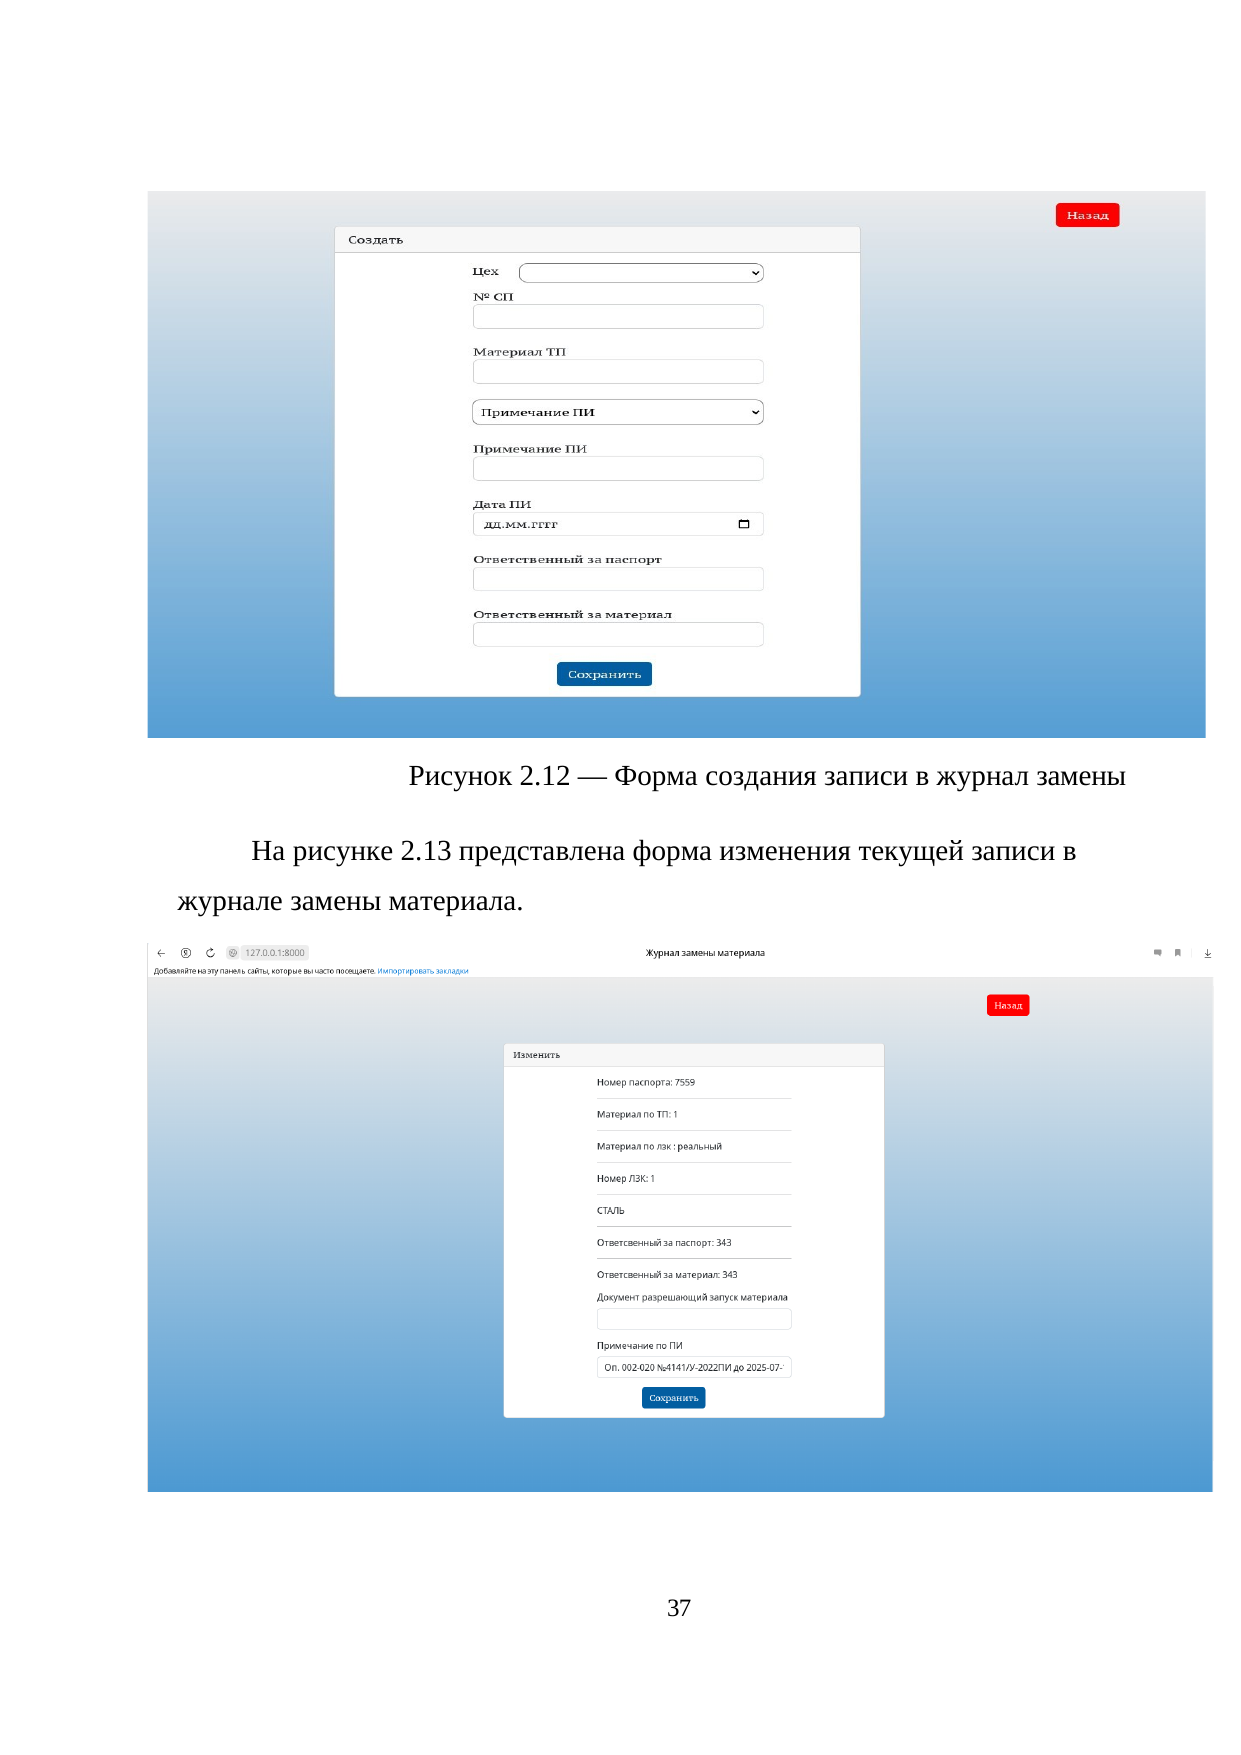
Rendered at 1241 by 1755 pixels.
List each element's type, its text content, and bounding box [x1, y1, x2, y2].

text На рисунке 2.13 представлена форма изменения текущей записи в журнале замены материала. [177, 833, 1167, 917]
picture [147, 191, 1206, 738]
text Рисунок 2.12 — Форма создания записи в журнал замены [408, 758, 1241, 791]
picture [147, 943, 1214, 1492]
